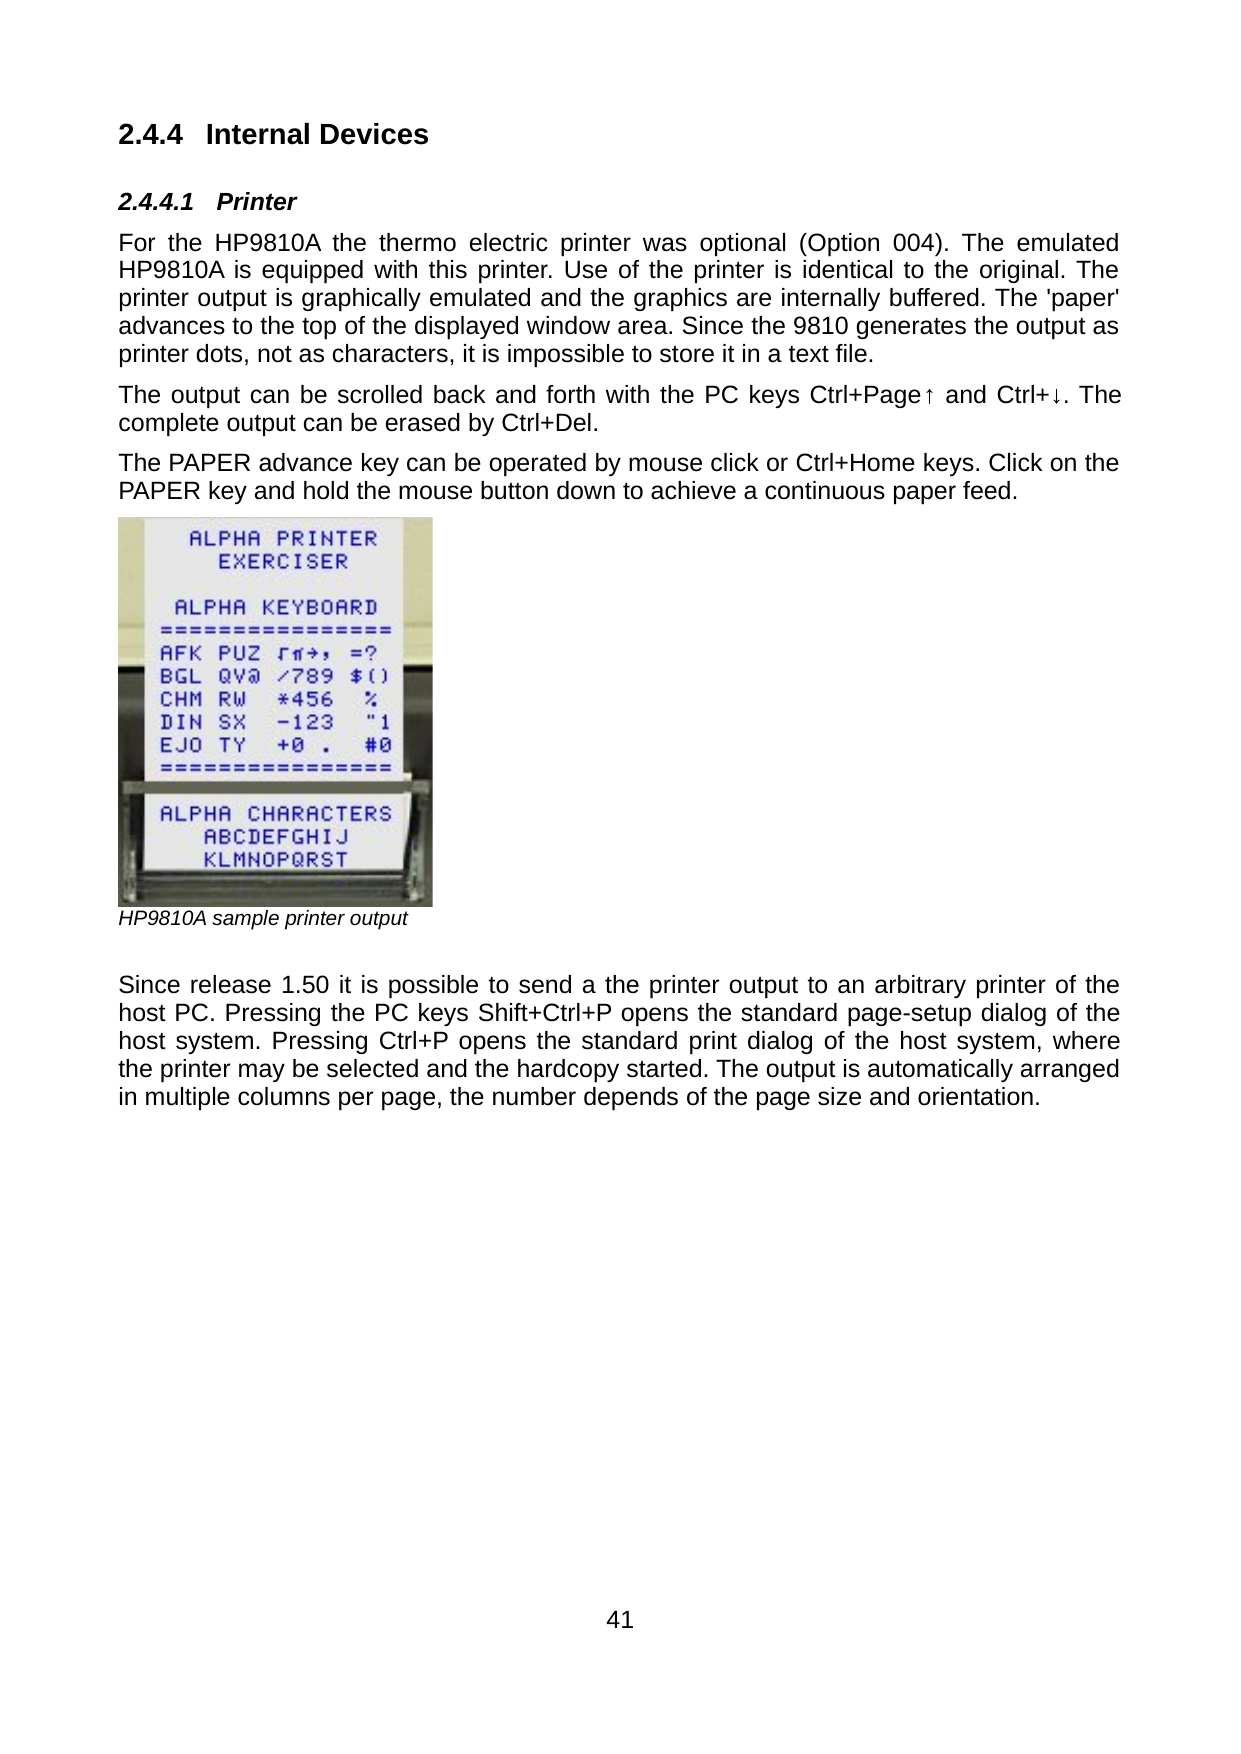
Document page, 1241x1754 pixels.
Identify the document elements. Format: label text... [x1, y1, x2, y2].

text Since release 1.50 it is possible to send a the printer output to an arbitrary printer of the host PC. Pressing the PC keys Shift+Ctrl+P opens the standard page-setup dialog of the host system. Pressing Ctrl+P opens the standard print dialog of the host system, where the printer may be selected and the hardcopy started. The output is automatically arranged in multiple columns per page, the number depends of the page size and orientation. [118, 971, 1122, 1111]
text The PAPER advance key can be operated by mouse click or Ctrl+Home keys. Click on the PAPER key and hold the mouse button down to achieve a continuous paper feed. [118, 449, 1122, 505]
subtitle Internal Devices [118, 118, 1122, 151]
subtitle Printer [118, 188, 1122, 216]
text HP9810A sample printer output [118, 907, 433, 930]
text For the HP9810A the thermo electric printer was optional (Option 004). The emulated HP9810A is equipped with this printer. Use of the printer is identical to the original. The printer output is graphically emulated and the graphics are internally buffered. The 'paper' advances to the top of the displayed window area. Since the 9810 generates the output as printer dots, not as characters, it is impossible to store it in a text file. [118, 228, 1122, 368]
text The output can be scrolled back and forth with the PC keys Ctrl+Page↑ and Ctrl+↓. The complete output can be erased by Ctrl+Del. [118, 381, 1122, 436]
picture [118, 517, 433, 907]
